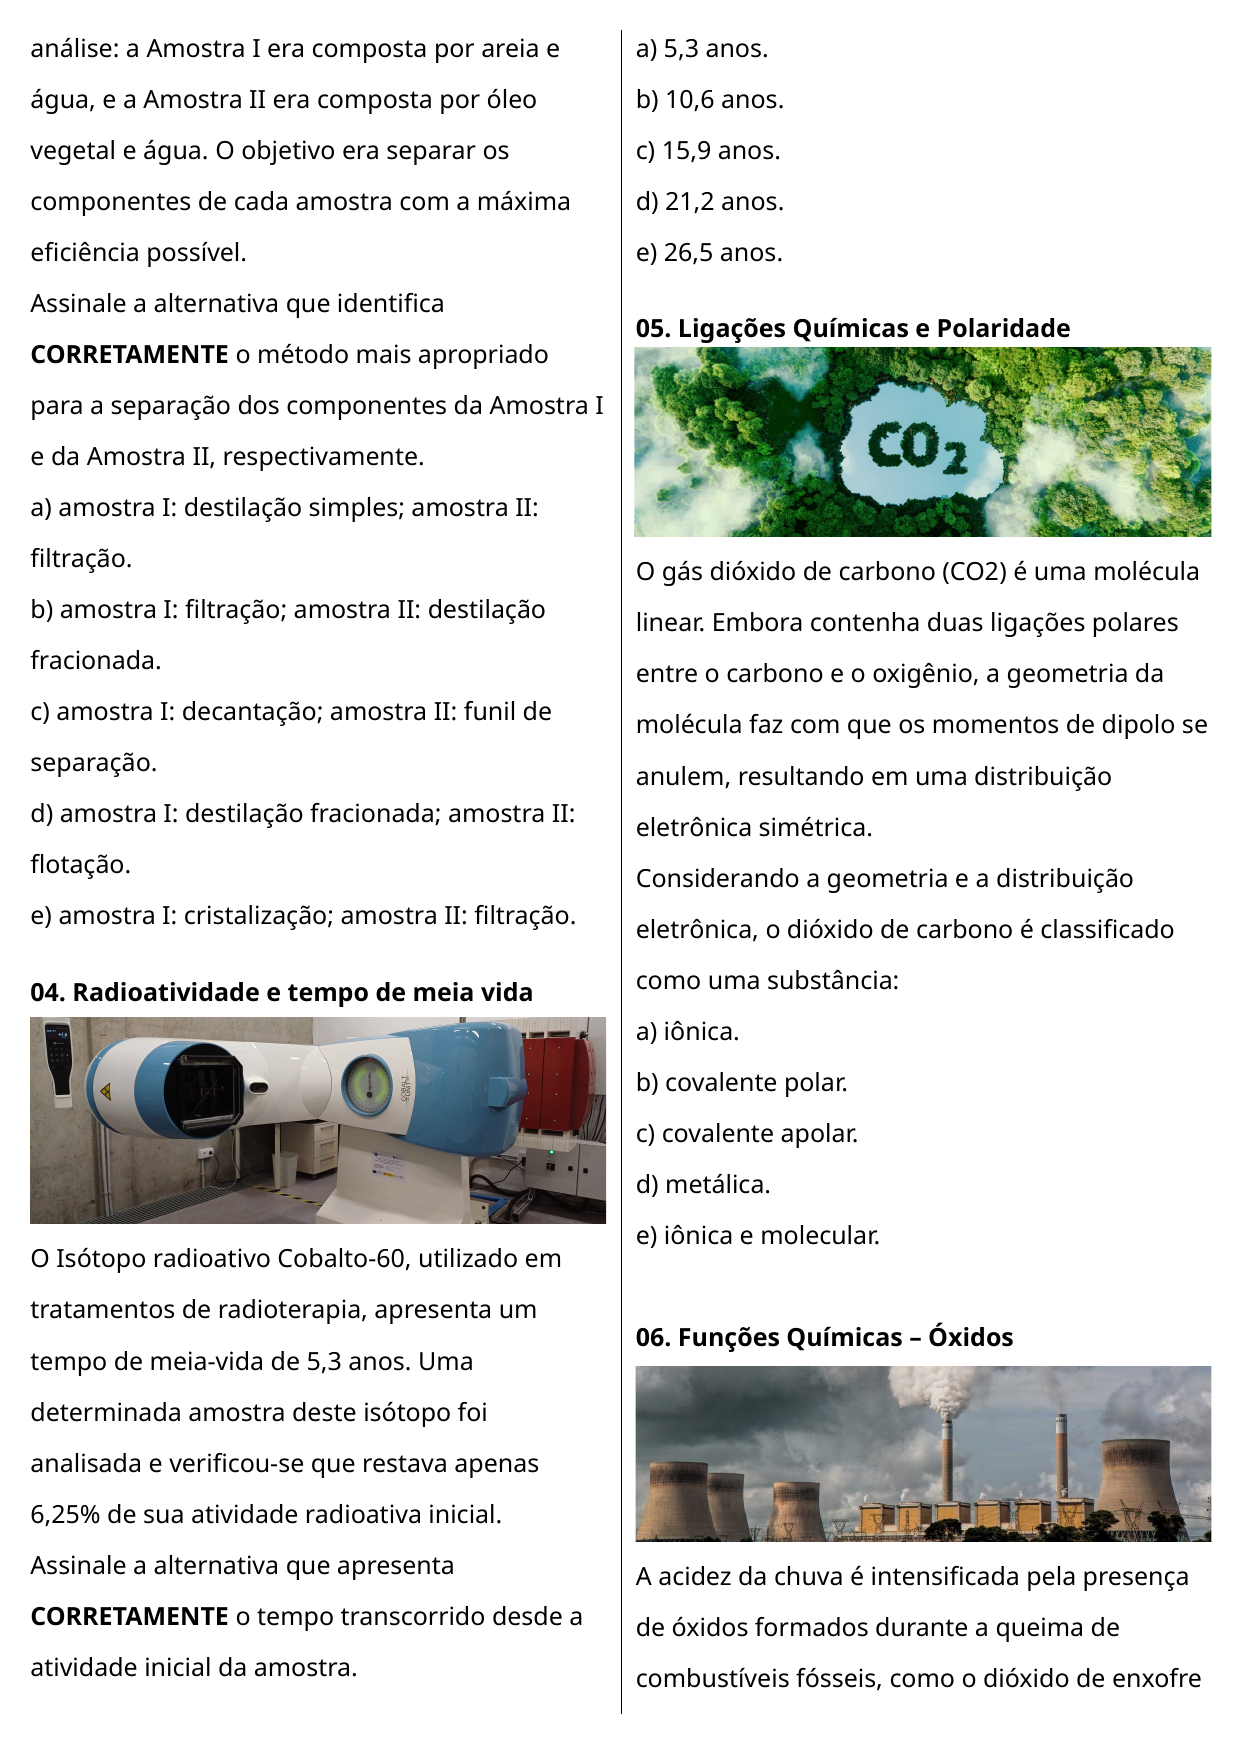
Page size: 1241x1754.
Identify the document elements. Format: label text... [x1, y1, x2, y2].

text O Isótopo radioativo Cobalto-60, utilizado em tratamentos de radioterapia, apresenta um tempo de meia-vida de 5,3 anos. Uma determinada amostra deste isótopo foi analisada e verificou-se que restava apenas 6,25% de sua atividade radioativa inicial. [30, 1224, 606, 1530]
text d) metálica. [636, 1166, 1211, 1201]
text A acidez da chuva é intensificada pela presença de óxidos formados durante a queima de combustíveis fósseis, como o dióxido de enxofre [636, 1542, 1211, 1694]
text b) amostra I: filtração; amostra II: destilação fracionada. [30, 592, 606, 677]
text e) amostra I: cristalização; amostra II: filtração. [30, 898, 606, 932]
text b) covalente polar. [636, 1064, 1211, 1098]
text e) iônica e molecular. [636, 1217, 1211, 1252]
picture [30, 1055, 607, 1224]
text 06. Funções Químicas – Óxidos [636, 1319, 1211, 1354]
text O gás dióxido de carbono (CO2​) é uma molécula linear. Embora contenha duas ligações polares entre o carbono e o oxigênio, a geometria da molécula faz com que os momentos de dipolo se anulem, resultando em uma distribuição eletrônica simétrica. [636, 537, 1211, 843]
text b) 10,6 anos. [636, 81, 1211, 115]
picture [634, 347, 1212, 537]
text análise: a Amostra I era composta por areia e água, e a Amostra II era composta por óleo vegetal e água. O objetivo era separar os componentes de cada amostra com a máxima eficiência possível. [30, 30, 606, 268]
text c) covalente apolar. [636, 1115, 1211, 1149]
text d) 21,2 anos. [636, 183, 1211, 217]
text c) 15,9 anos. [636, 132, 1211, 166]
text d) amostra I: destilação fracionada; amostra II: flotação. [30, 796, 606, 881]
text 04. Radioatividade e tempo de meia vida [30, 974, 606, 1009]
text a) amostra I: destilação simples; amostra II: filtração. [30, 489, 606, 575]
text a) 5,3 anos. [636, 30, 1211, 64]
text c) amostra I: decantação; amostra II: funil de separação. [30, 694, 606, 779]
text Assinale a alternativa que apresenta CORRETAMENTE o tempo transcorrido desde a atividade inicial da amostra. [30, 1547, 606, 1683]
text [30, 1026, 606, 1055]
text 05. Ligações Químicas e Polaridade [636, 311, 1211, 345]
text Assinale a alternativa que identifica CORRETAMENTE o método mais apropriado para a separação dos componentes da Amostra I e da Amostra II, respectivamente. [30, 285, 606, 473]
text Considerando a geometria e a distribuição eletrônica, o dióxido de carbono é classificado como uma substância: [636, 860, 1211, 996]
text a) iônica. [636, 1013, 1211, 1047]
text e) 26,5 anos. [636, 234, 1211, 268]
picture [635, 1366, 1212, 1542]
